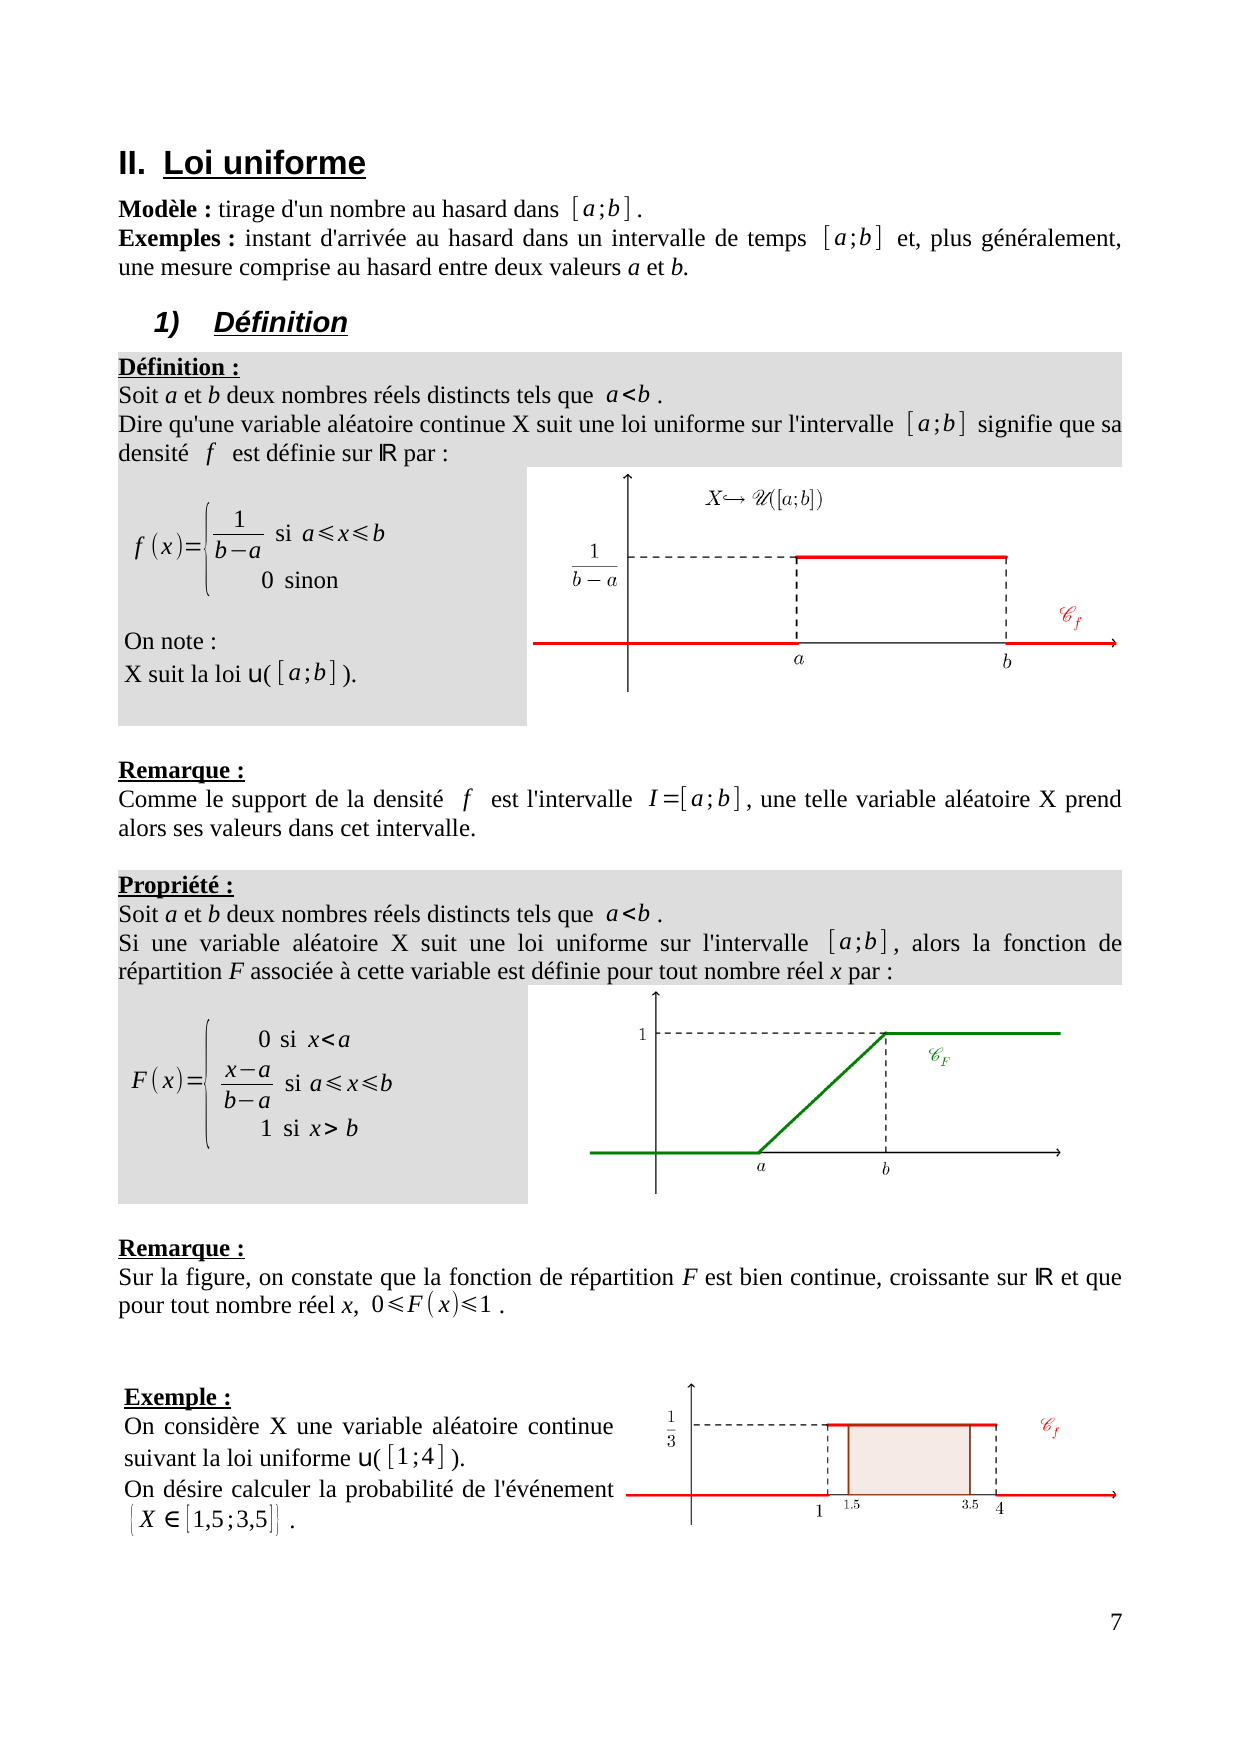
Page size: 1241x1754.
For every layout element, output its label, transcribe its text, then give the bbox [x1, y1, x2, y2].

table_header [527, 467, 1122, 726]
text Comme le support de la densité est l'intervalle , une telle variable aléatoire X prend alors ses valeurs dans cet intervalle. [118, 784, 1122, 841]
table_header Exemple : On considère X une variable aléatoire continue suivant la loi uniforme u(). On désire calculer la probabilité de l'événement . [118, 1377, 620, 1559]
text Propriété : [118, 870, 1122, 899]
text Dire qu'une variable aléatoire continue X suit une loi uniforme sur l'intervalle signifie que sa densité est définie sur ℝ par : [118, 409, 1122, 467]
table_header [118, 985, 528, 1204]
text Remarque : [118, 755, 1122, 784]
text Si une variable aléatoire X suit une loi uniforme sur l'intervalle , alors la fonction de répartition F associée à cette variable est définie pour tout nombre réel x par : [118, 928, 1122, 985]
text Sur la figure, on constate que la fonction de répartition F est bien continue, croissante sur ℝ et que pour tout nombre réel x, . [118, 1262, 1122, 1319]
table_header [528, 985, 1122, 1204]
text Soit a et b deux nombres réels distincts tels que . [118, 380, 1122, 409]
text Exemples : instant d'arrivée au hasard dans un intervalle de temps et, plus généralement, une mesure comprise au hasard entre deux valeurs a et b. [118, 223, 1122, 281]
text Définition : [118, 352, 1122, 380]
subtitle Définition [153, 306, 1122, 339]
subtitle Loi uniforme [118, 143, 1122, 182]
table_header On note : X suit la loi u(). [118, 467, 527, 726]
text Soit a et b deux nombres réels distincts tels que . [118, 899, 1122, 928]
text Remarque : [118, 1233, 1122, 1262]
text Modèle : tirage d'un nombre au hasard dans . [118, 194, 1122, 223]
table_header [620, 1377, 1122, 1559]
